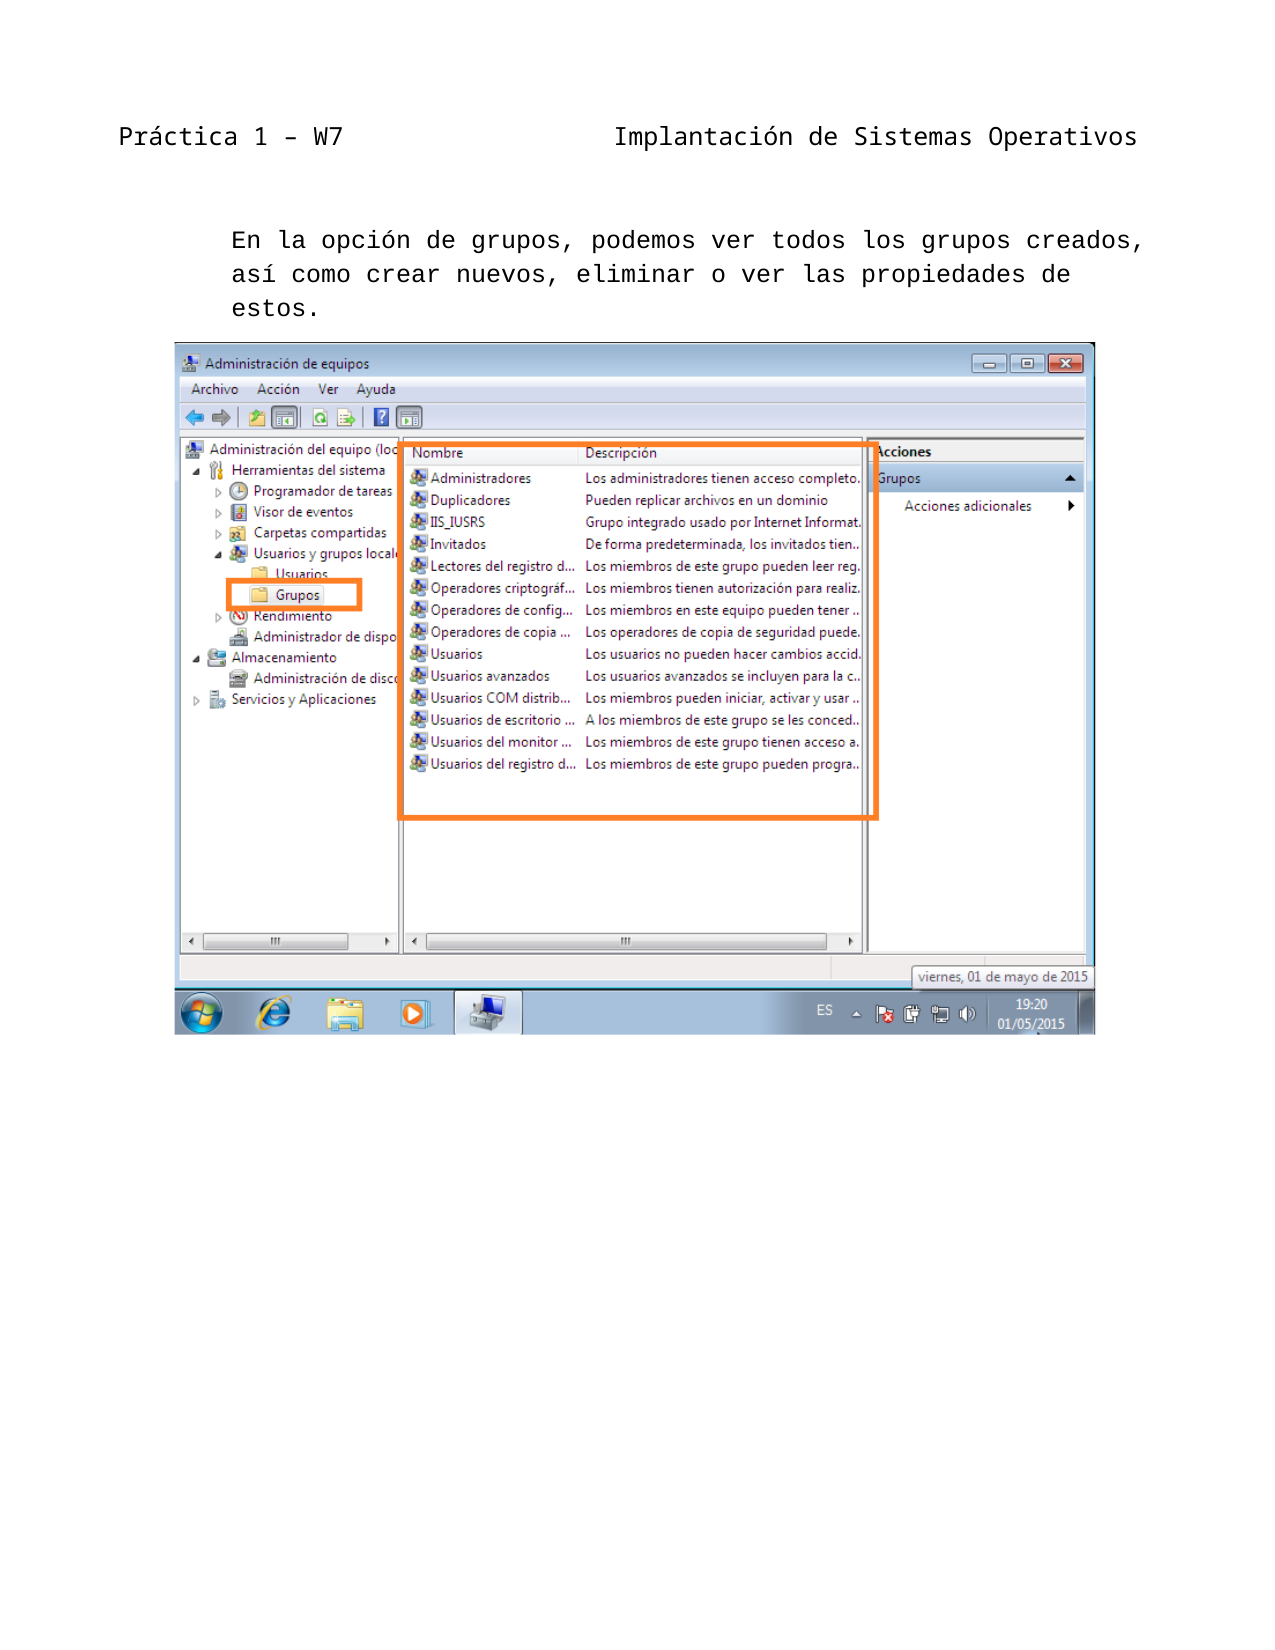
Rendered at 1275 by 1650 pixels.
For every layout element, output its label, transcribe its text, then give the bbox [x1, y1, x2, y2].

picture [174, 342, 1101, 1044]
text En la opción de grupos, podemos ver todos los grupos creados, así como crear nuevos, eliminar o ver las propiedades de estos. [231, 228, 1157, 324]
